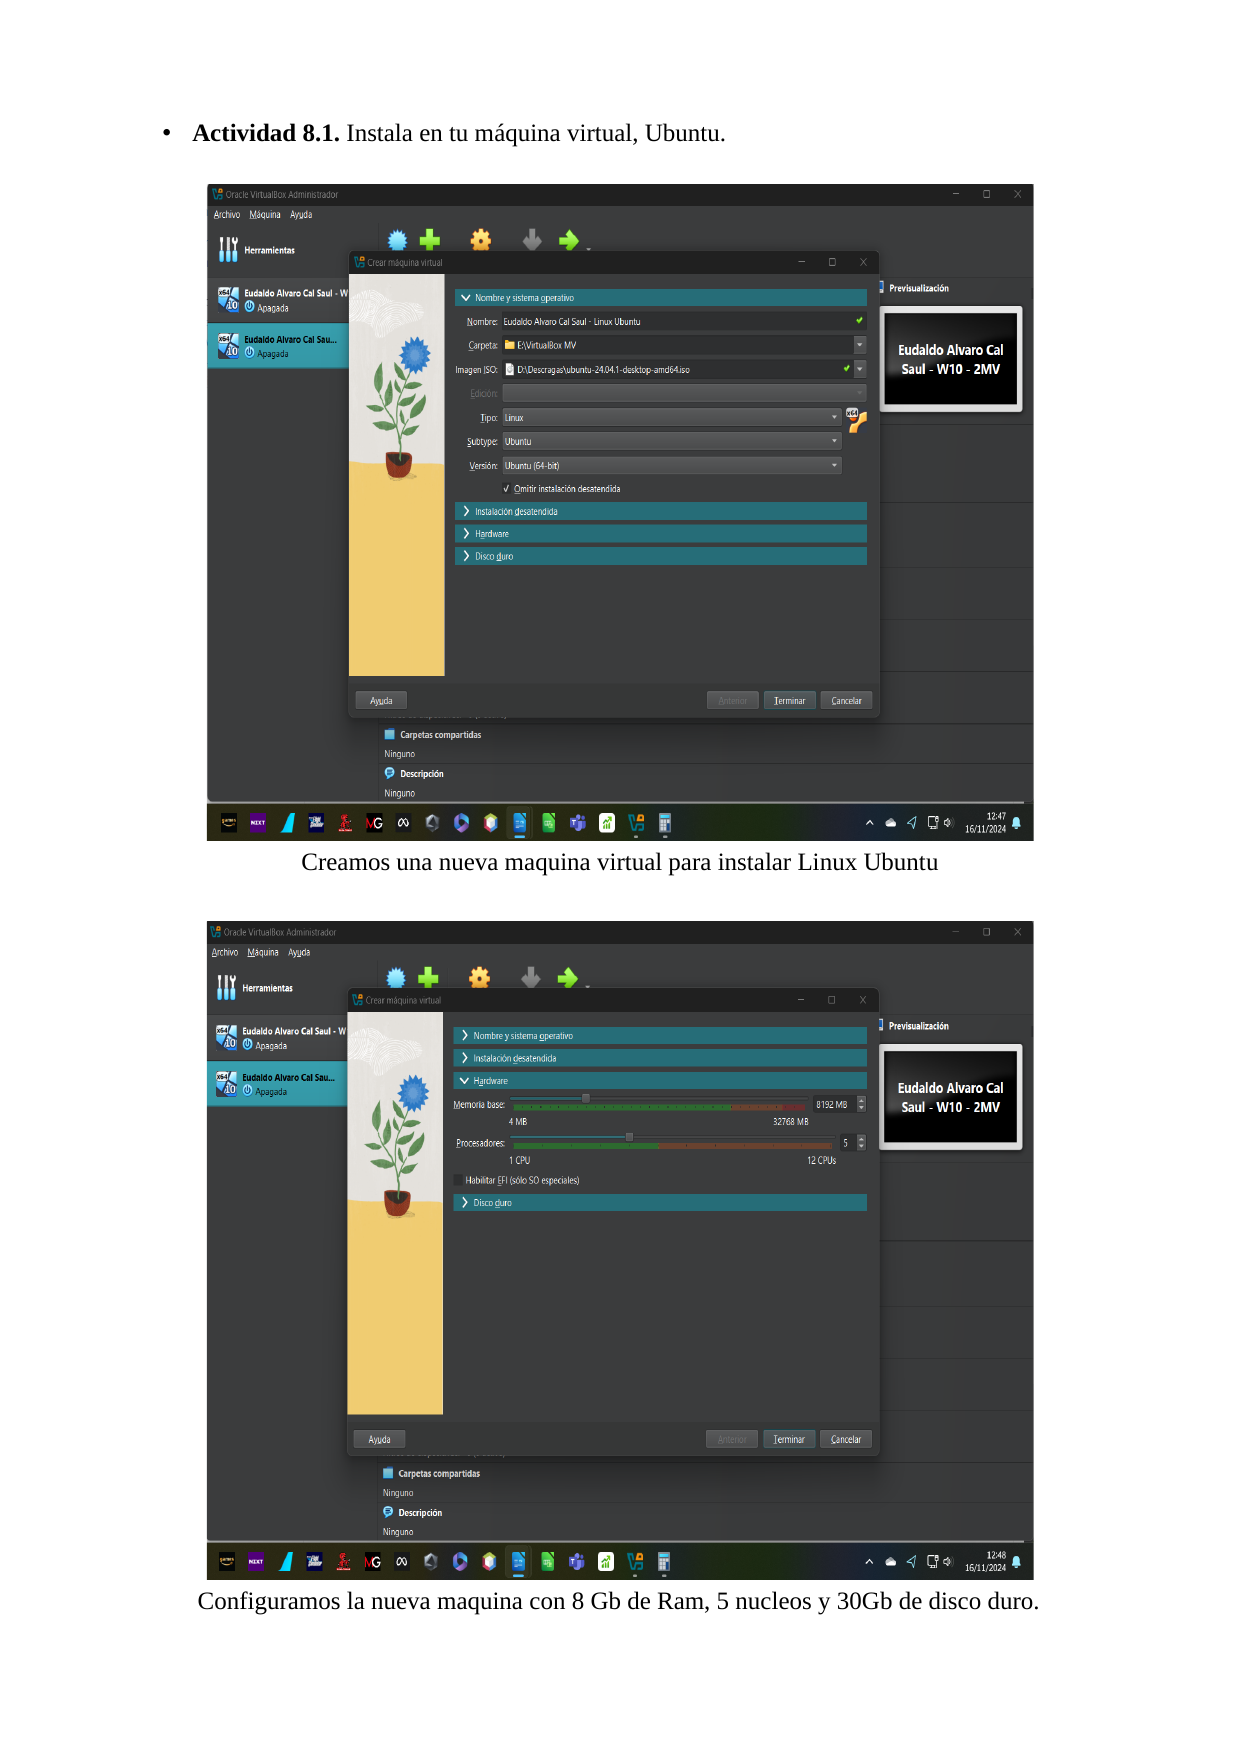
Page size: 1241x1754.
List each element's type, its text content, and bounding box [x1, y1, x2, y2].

list Actividad 8.1. Instala en tu máquina virtual, Ubuntu. [162, 118, 1122, 147]
picture [206, 184, 1034, 841]
picture [206, 921, 1034, 1580]
